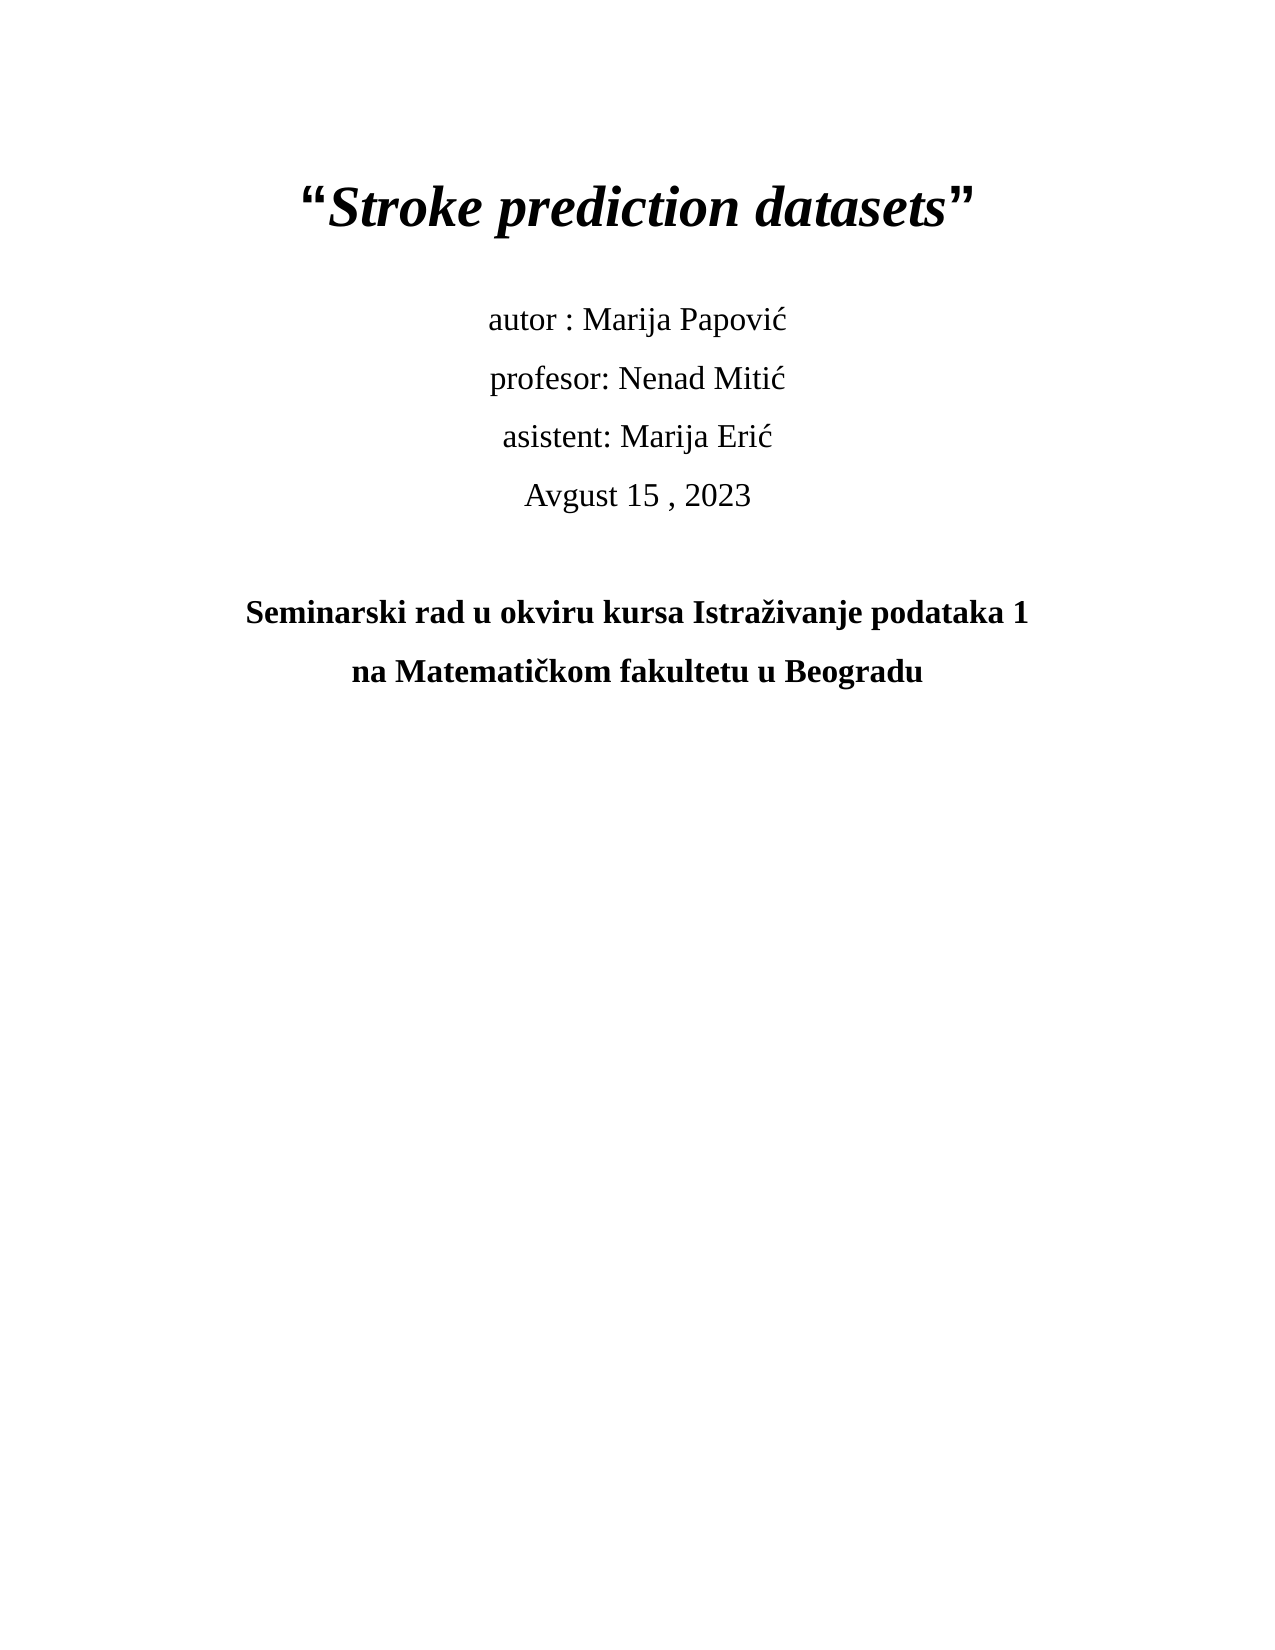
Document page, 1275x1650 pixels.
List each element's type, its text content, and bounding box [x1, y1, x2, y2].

text na Matematičkom fakultetu u Beogradu [118, 651, 1157, 689]
title “Stroke prediction datasets” [118, 172, 1157, 239]
text asistent: Marija Erić [118, 417, 1157, 455]
text profesor: Nenad Mitić [118, 358, 1157, 396]
text Seminarski rad u okviru kursa Istraživanje podataka 1 [118, 592, 1157, 631]
text autor : Marija Papović [118, 299, 1157, 338]
text Avgust 15 , 2023 [118, 475, 1157, 513]
